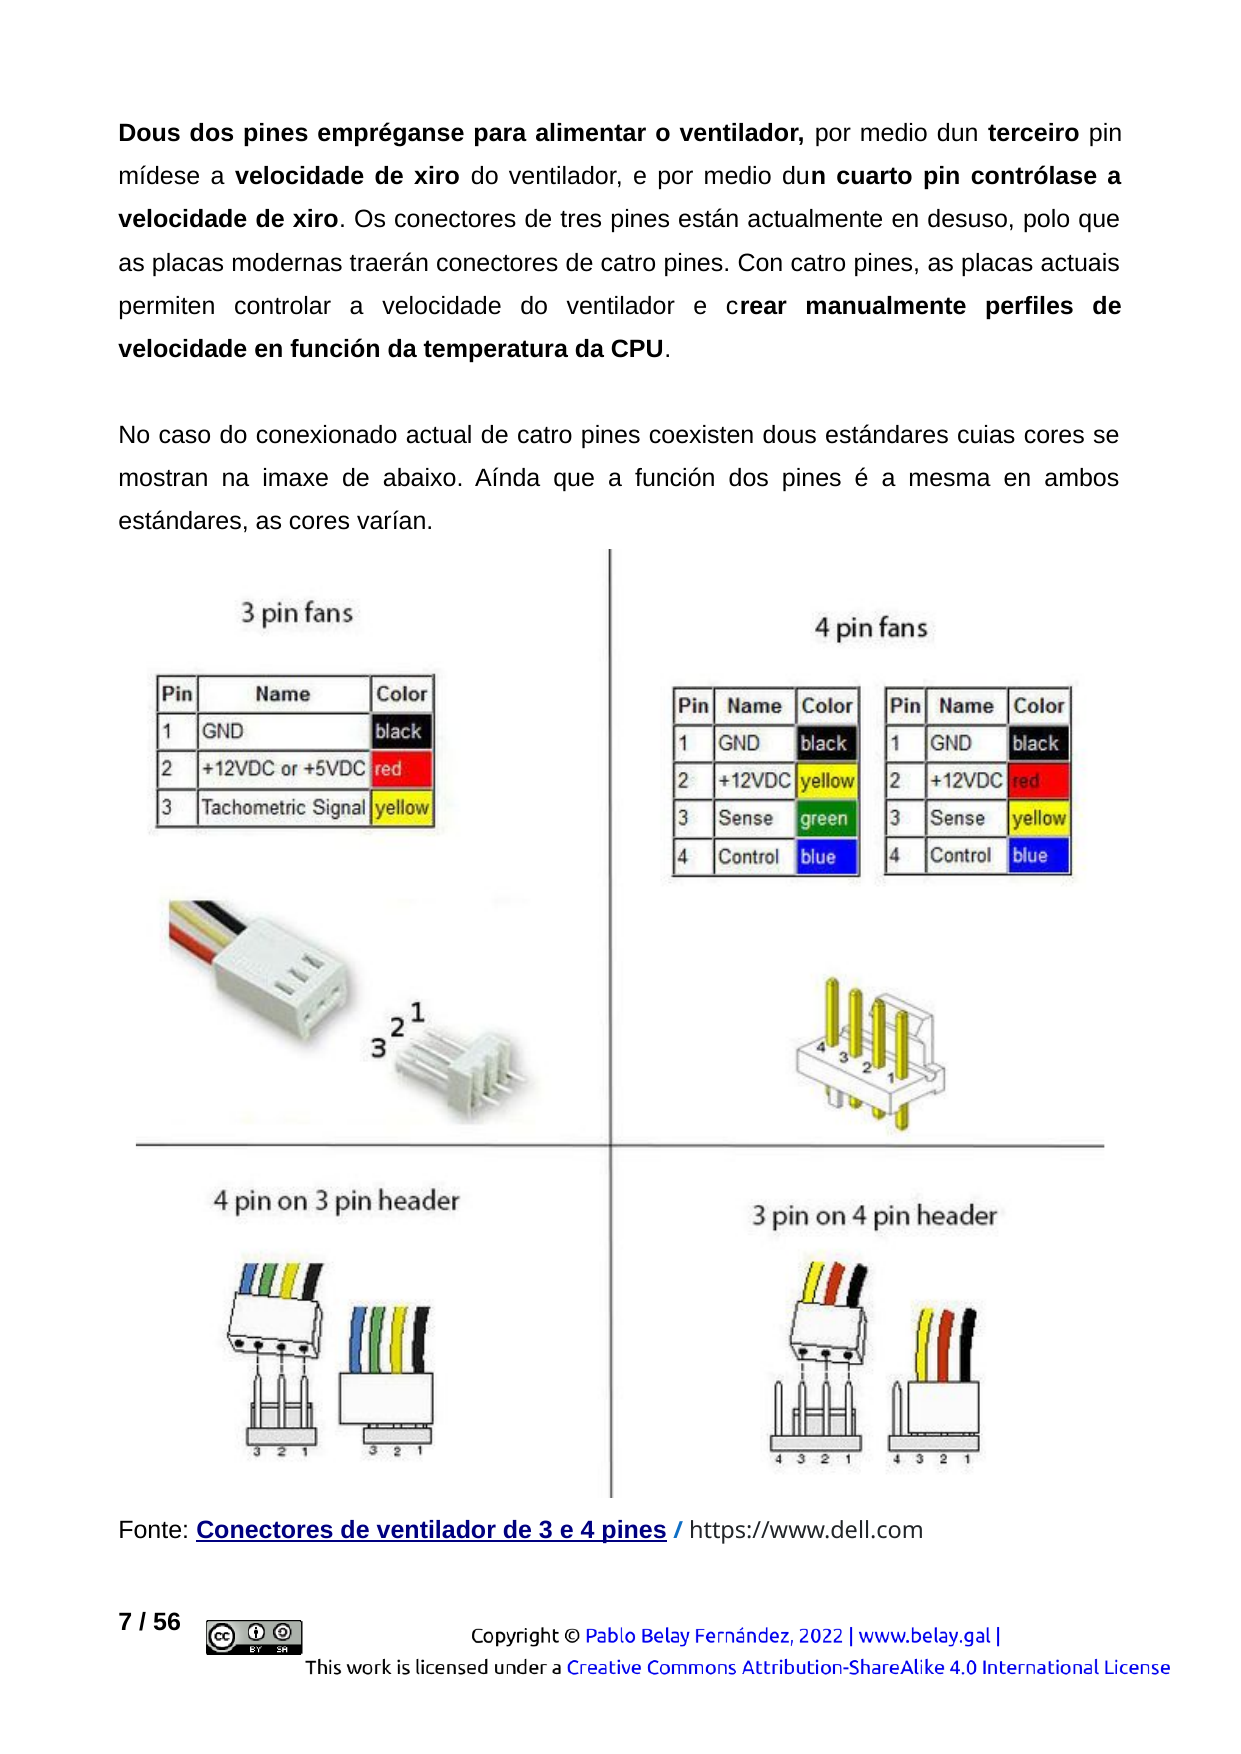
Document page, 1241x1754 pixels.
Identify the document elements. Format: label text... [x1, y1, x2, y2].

picture [200, 1604, 1205, 1690]
picture [135, 549, 1105, 1498]
text No caso do conexionado actual de catro pines coexisten dous estándares cuias cores se mostran na imaxe de abaixo. Aínda que a función dos pines é a mesma en ambos estándares, as cores varían. [118, 420, 1122, 535]
text Fonte: Conectores de ventilador de 3 e 4 pines / https://www.dell.com [118, 549, 1122, 1546]
text Dous dos pines empréganse para alimentar o ventilador, por medio dun terceiro pin mídese a velocidade de xiro do ventilador, e por medio dun cuarto pin contrólase a velocidade de xiro. Os conectores de tres pines están actualmente en desuso, polo que as placas modernas traerán conectores de catro pines. Con catro pines, as placas actuais permiten controlar a velocidade do ventilador e crear manualmente perfiles de velocidade en función da temperatura da CPU. [118, 118, 1122, 362]
